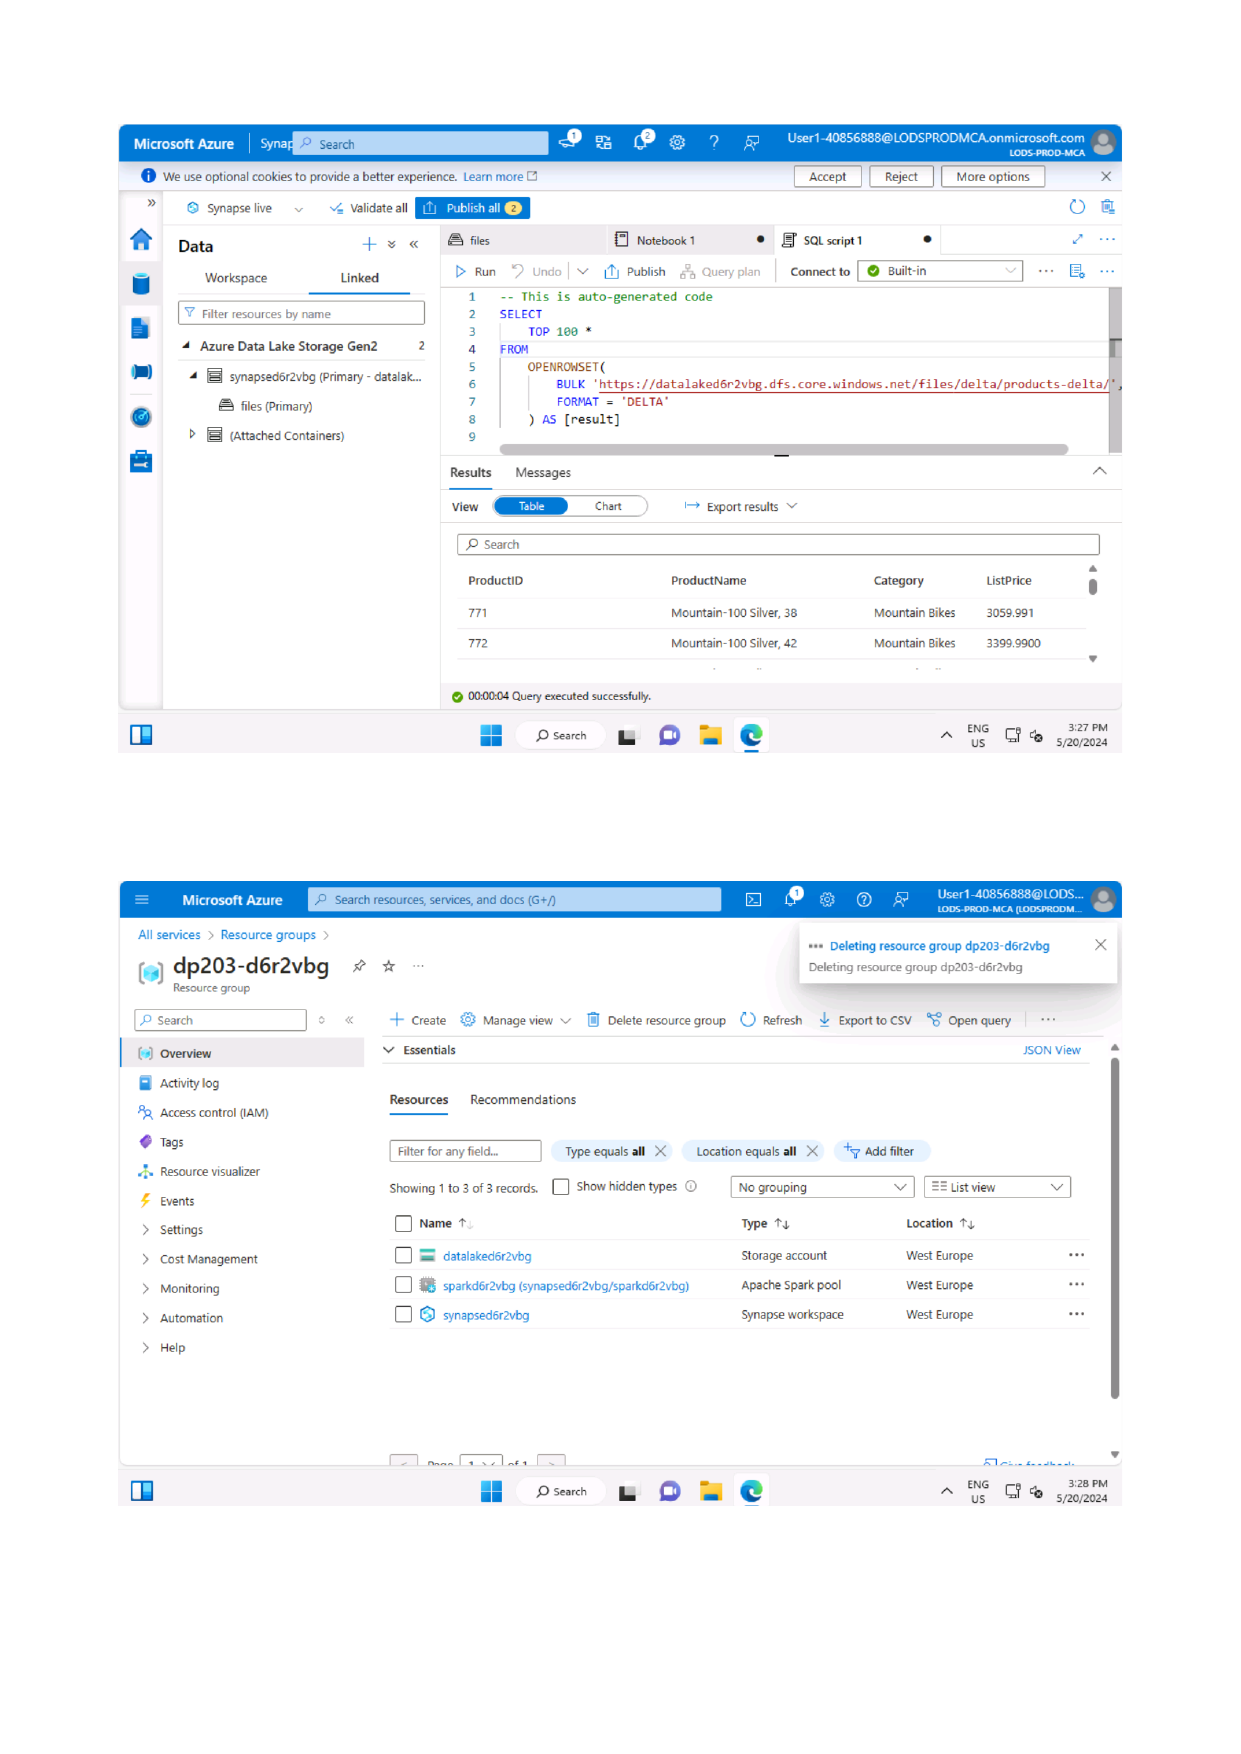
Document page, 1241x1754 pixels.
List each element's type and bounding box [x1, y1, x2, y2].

picture [118, 124, 1123, 753]
picture [118, 881, 1123, 1506]
